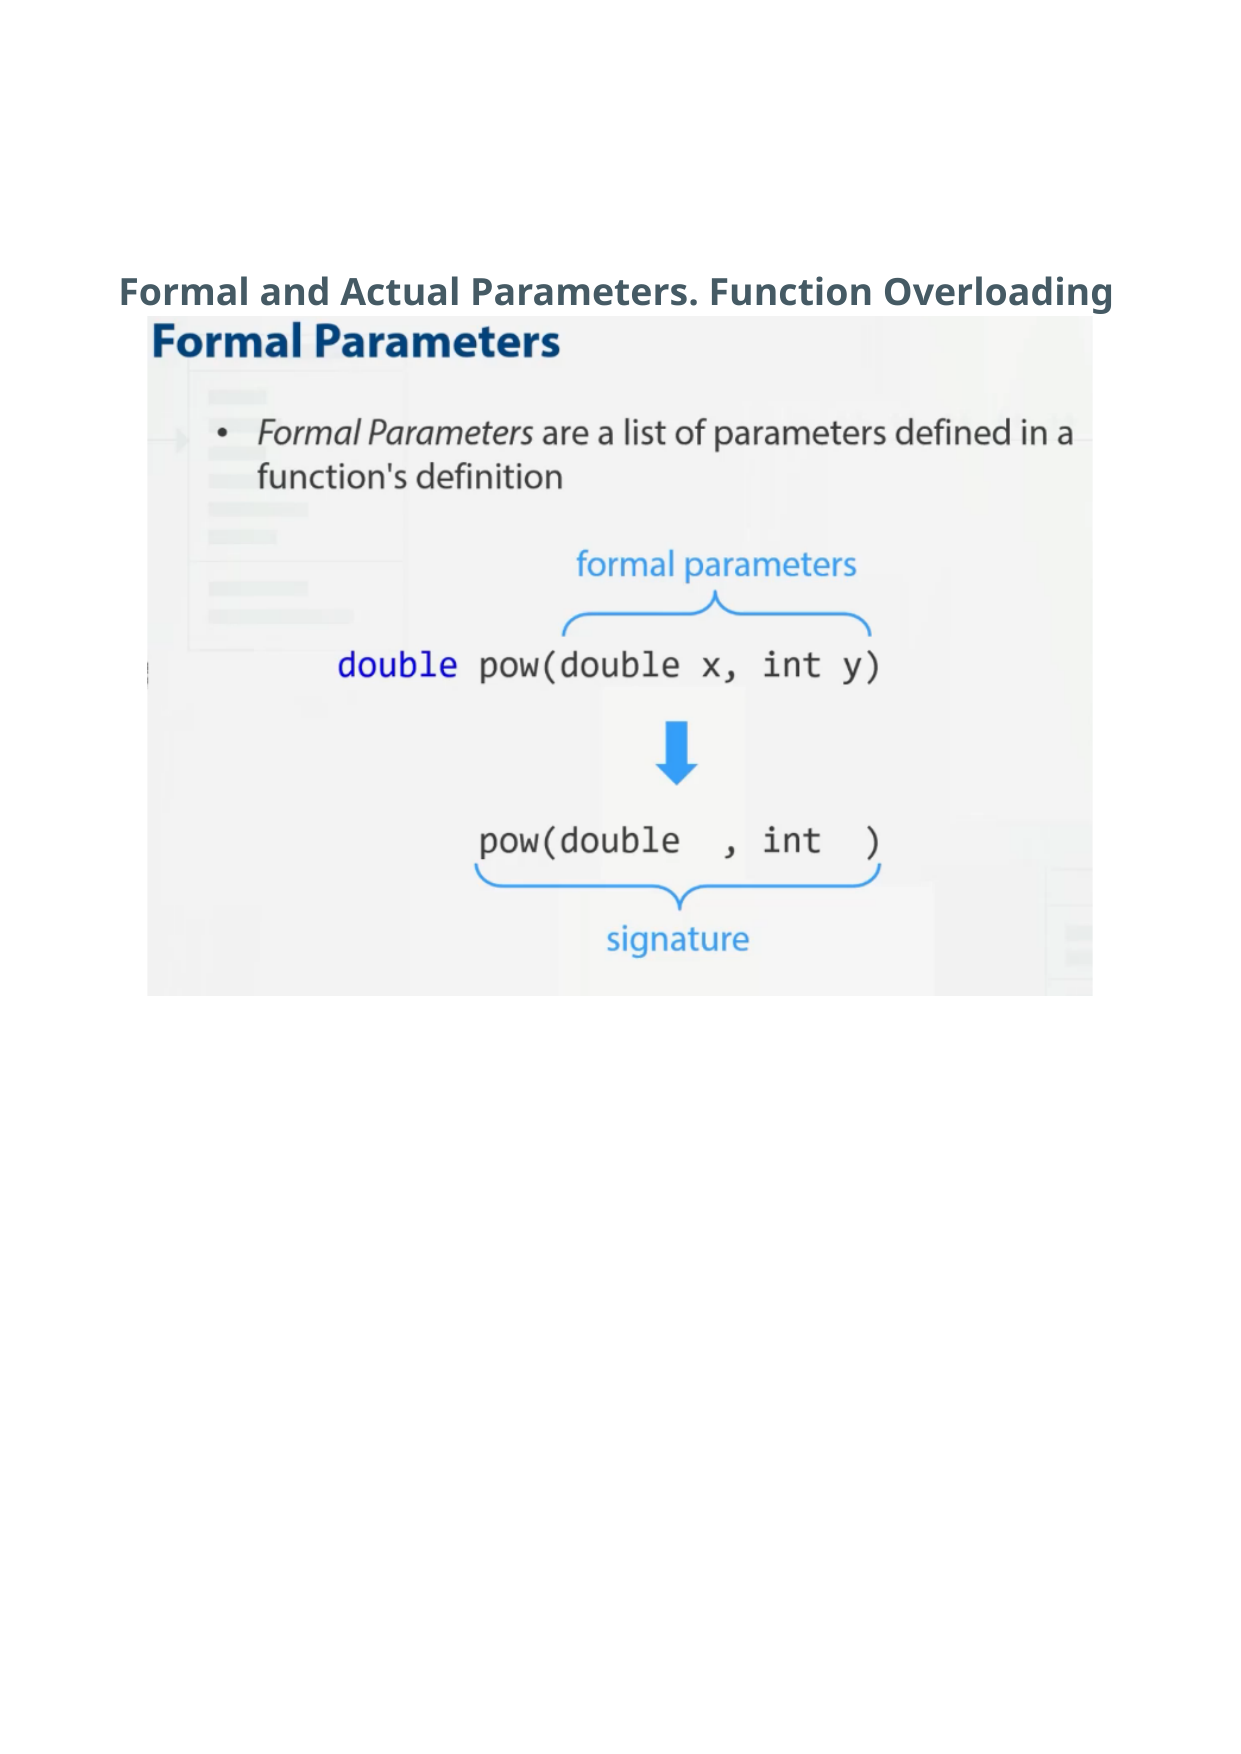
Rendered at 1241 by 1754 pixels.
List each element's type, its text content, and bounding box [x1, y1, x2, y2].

subtitle Formal and Actual Parameters. Function Overloading [118, 265, 1122, 316]
picture [147, 316, 1093, 996]
